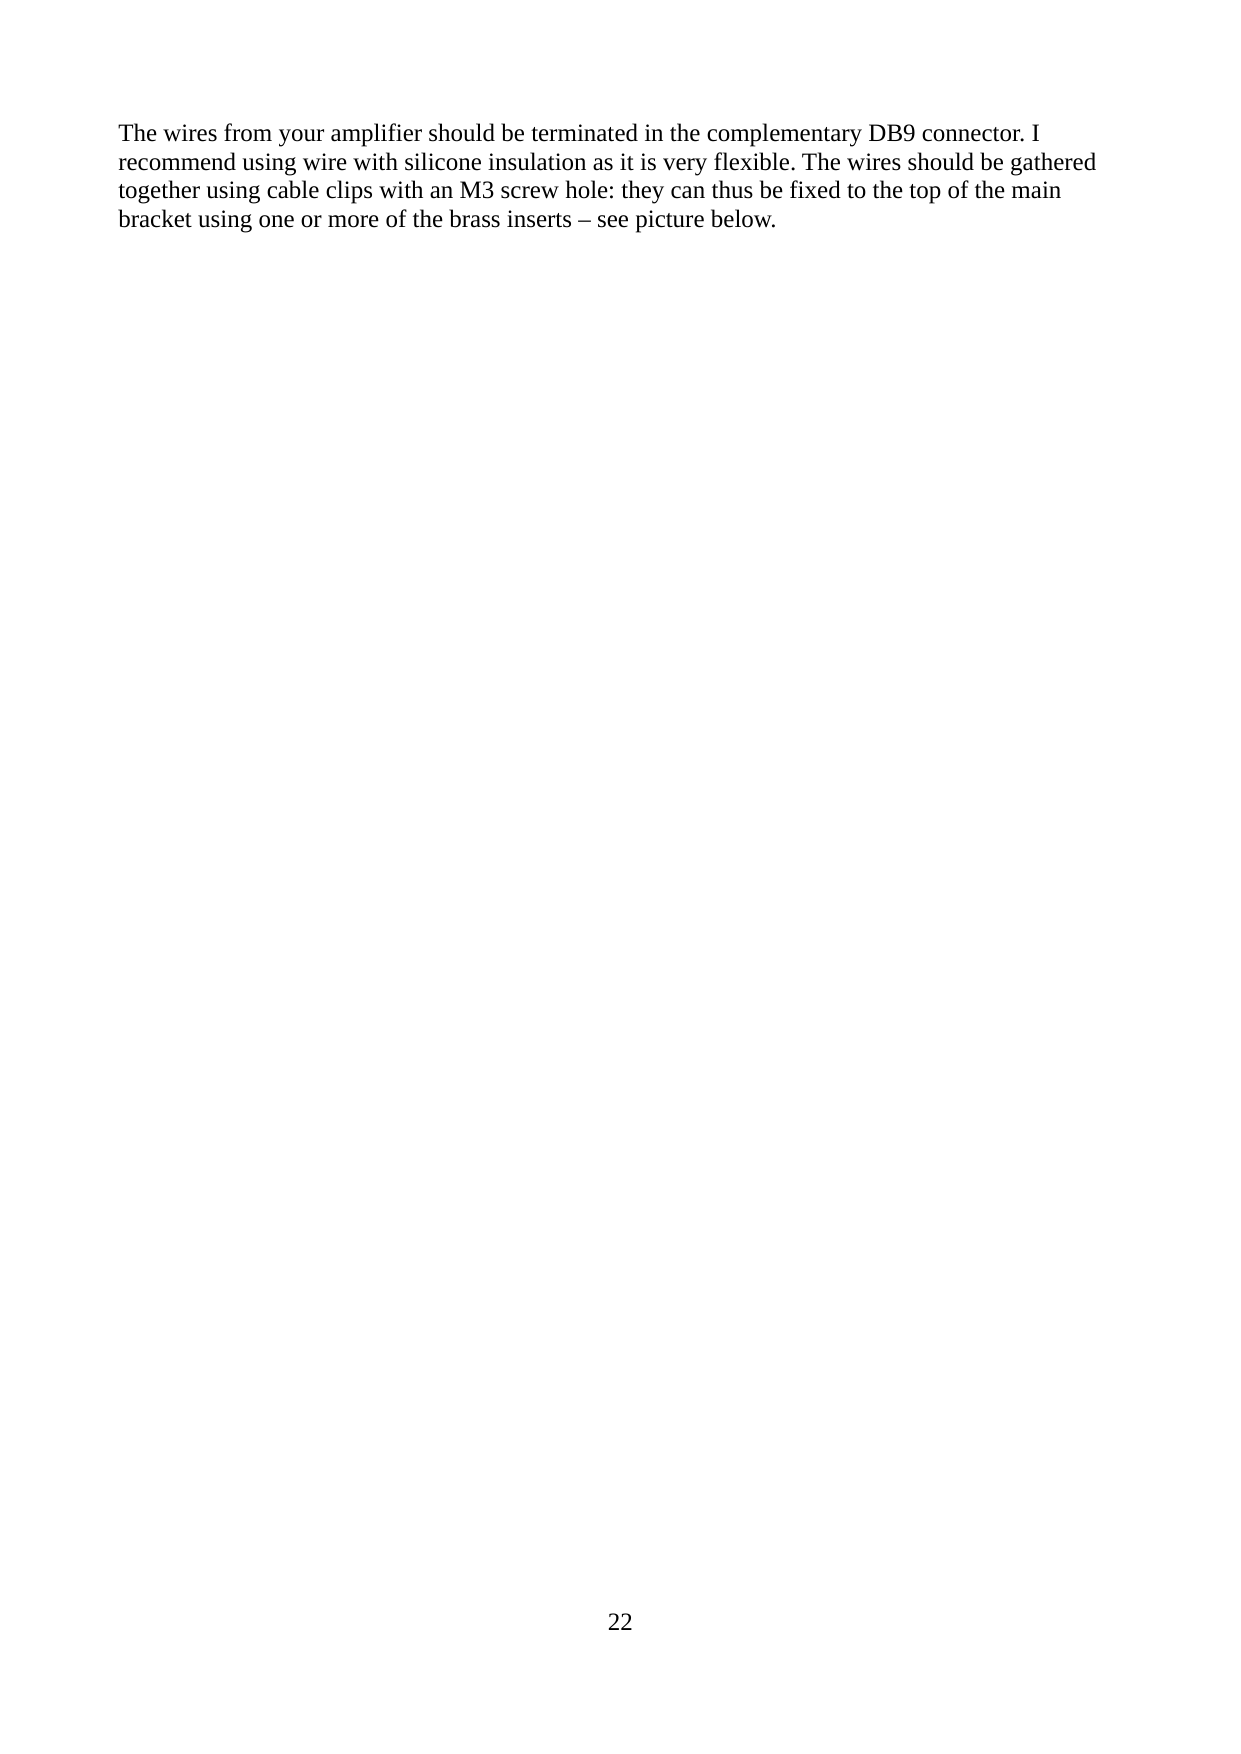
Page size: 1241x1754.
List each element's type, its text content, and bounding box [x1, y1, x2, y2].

text The wires from your amplifier should be terminated in the complementary DB9 connector. I recommend using wire with silicone insulation as it is very flexible. The wires should be gathered together using cable clips with an M3 screw hole: they can thus be fixed to the top of the main bracket using one or more of the brass inserts – see picture below. [118, 118, 1122, 233]
